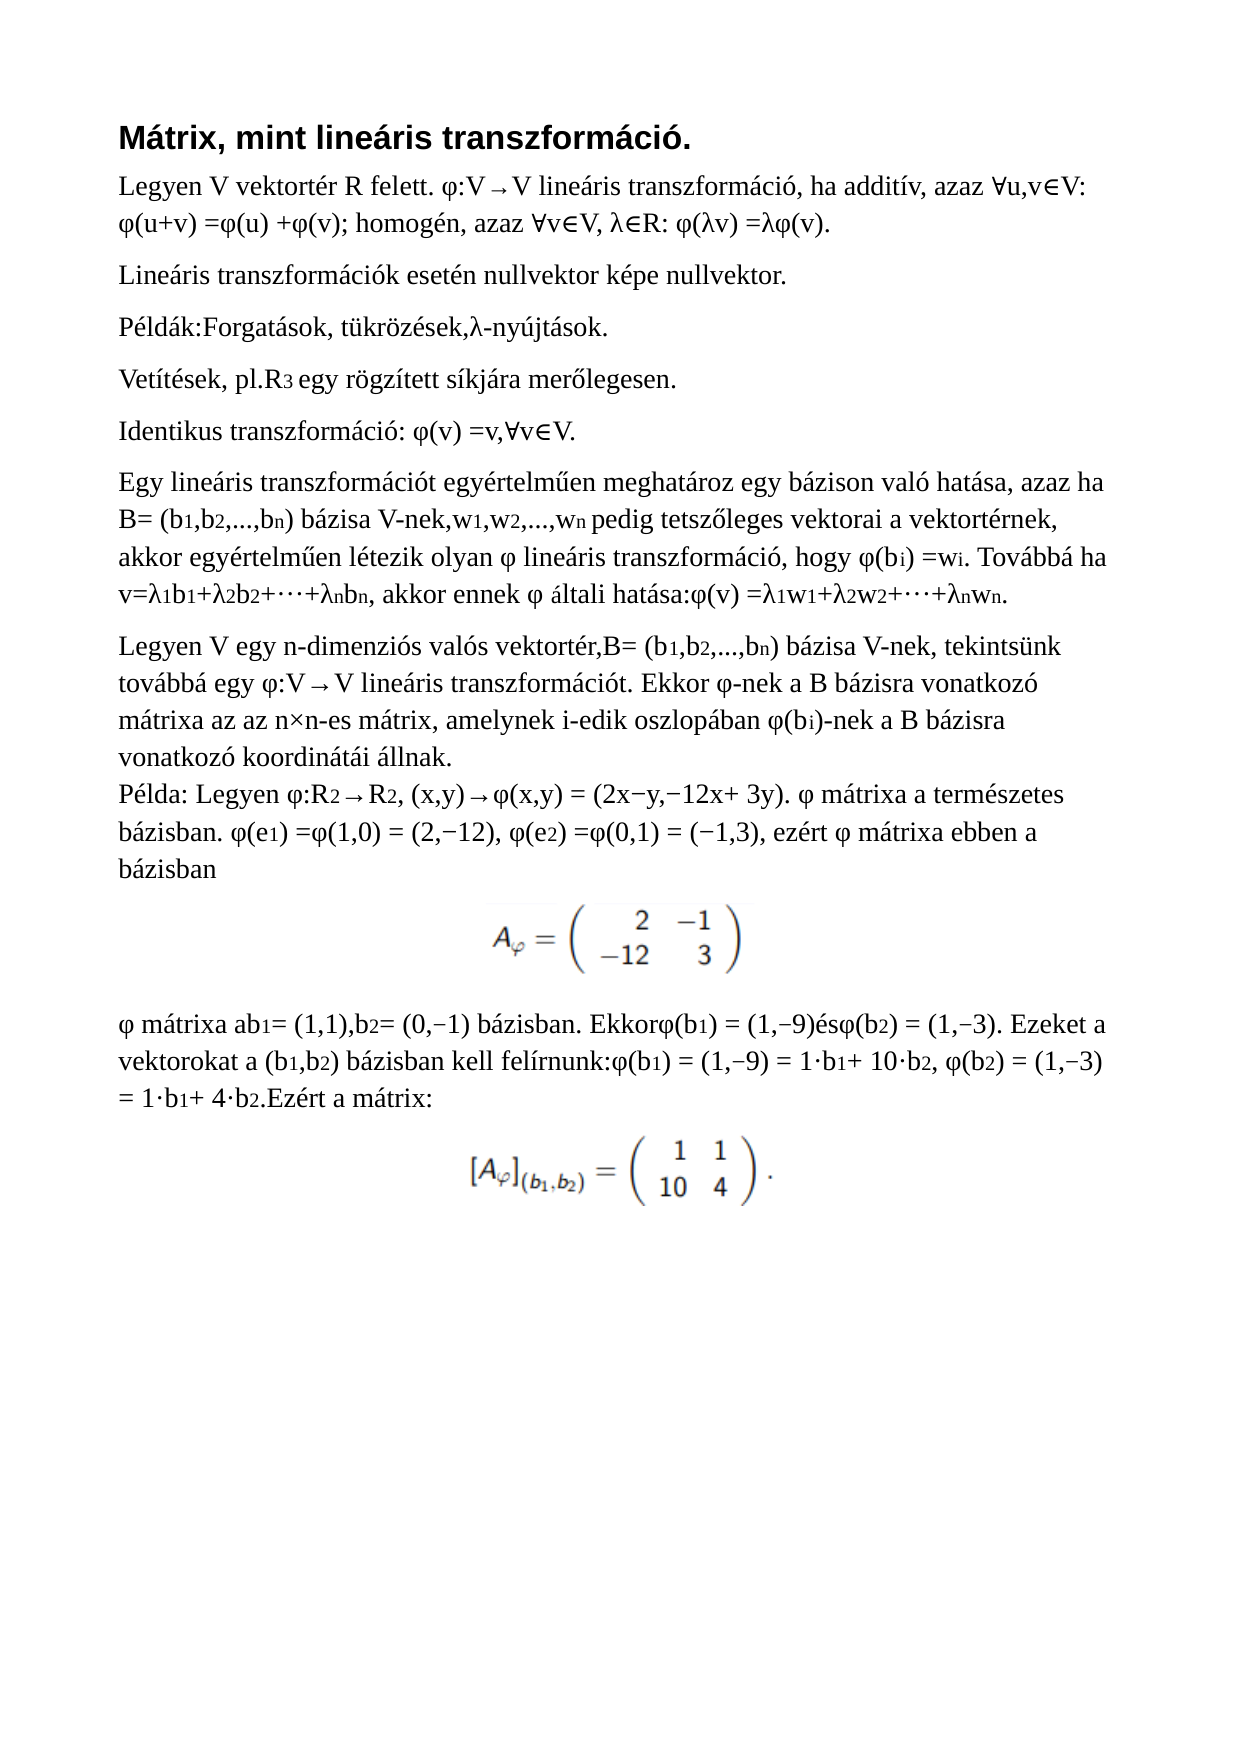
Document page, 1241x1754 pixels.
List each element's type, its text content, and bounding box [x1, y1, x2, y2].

text Lineáris transzformációk esetén nullvektor képe nullvektor. [118, 258, 1122, 291]
text Vetítések, pl.R3 egy rögzített síkjára merőlegesen. [118, 362, 1122, 394]
text Legyen V egy n-dimenziós valós vektortér,B= (b1,b2,...,bn) bázisa V-nek, tekintsünk továbbá egy φ:V→V lineáris transzformációt. Ekkor φ-nek a B bázisra vonatkozó mátrixa az az n×n-es mátrix, amelynek i-edik oszlopában φ(bi)-nek a B bázisra vonatkozó koordinátái állnak. Példa: Legyen φ:R2→R2, (x,y)→φ(x,y) = (2x−y,−12x+ 3y). φ mátrixa a természetes bázisban. φ(e1) =φ(1,0) = (2,−12), φ(e2) =φ(0,1) = (−1,3), ezért φ mátrixa ebben a bázisban [118, 629, 1122, 884]
text Példák:Forgatások, tükrözések,λ-nyújtások. [118, 310, 1122, 342]
text Egy lineáris transzformációt egyértelműen meghatároz egy bázison való hatása, azaz ha B= (b1,b2,...,bn) bázisa V-nek,w1,w2,...,wn pedig tetszőleges vektorai a vektortérnek, akkor egyértelműen létezik olyan φ lineáris transzformáció, hogy φ(bi) =wi. Továbbá ha v=λ1b1+λ2b2+···+λnbn, akkor ennek φ általi hatása:φ(v) =λ1w1+λ2w2+···+λnwn. [118, 465, 1122, 609]
subtitle Mátrix, mint lineáris transzformáció. [118, 118, 1122, 157]
text Identikus transzformáció: φ(v) =v,∀v∈V. [118, 413, 1122, 446]
picture [460, 1133, 781, 1206]
picture [485, 903, 755, 977]
text φ mátrixa ab1= (1,1),b2= (0,−1) bázisban. Ekkorφ(b1) = (1,−9)ésφ(b2) = (1,−3). Ezeket a vektorokat a (b1,b2) bázisban kell felírnunk:φ(b1) = (1,−9) = 1·b1+ 10·b2, φ(b2) = (1,−3) = 1·b1+ 4·b2.Ezért a mátrix: [118, 1007, 1122, 1114]
text Legyen V vektortér R felett. φ:V→V lineáris transzformáció, ha additív, azaz ∀u,v∈V: φ(u+v) =φ(u) +φ(v); homogén, azaz ∀v∈V, λ∈R: φ(λv) =λφ(v). [118, 169, 1122, 239]
